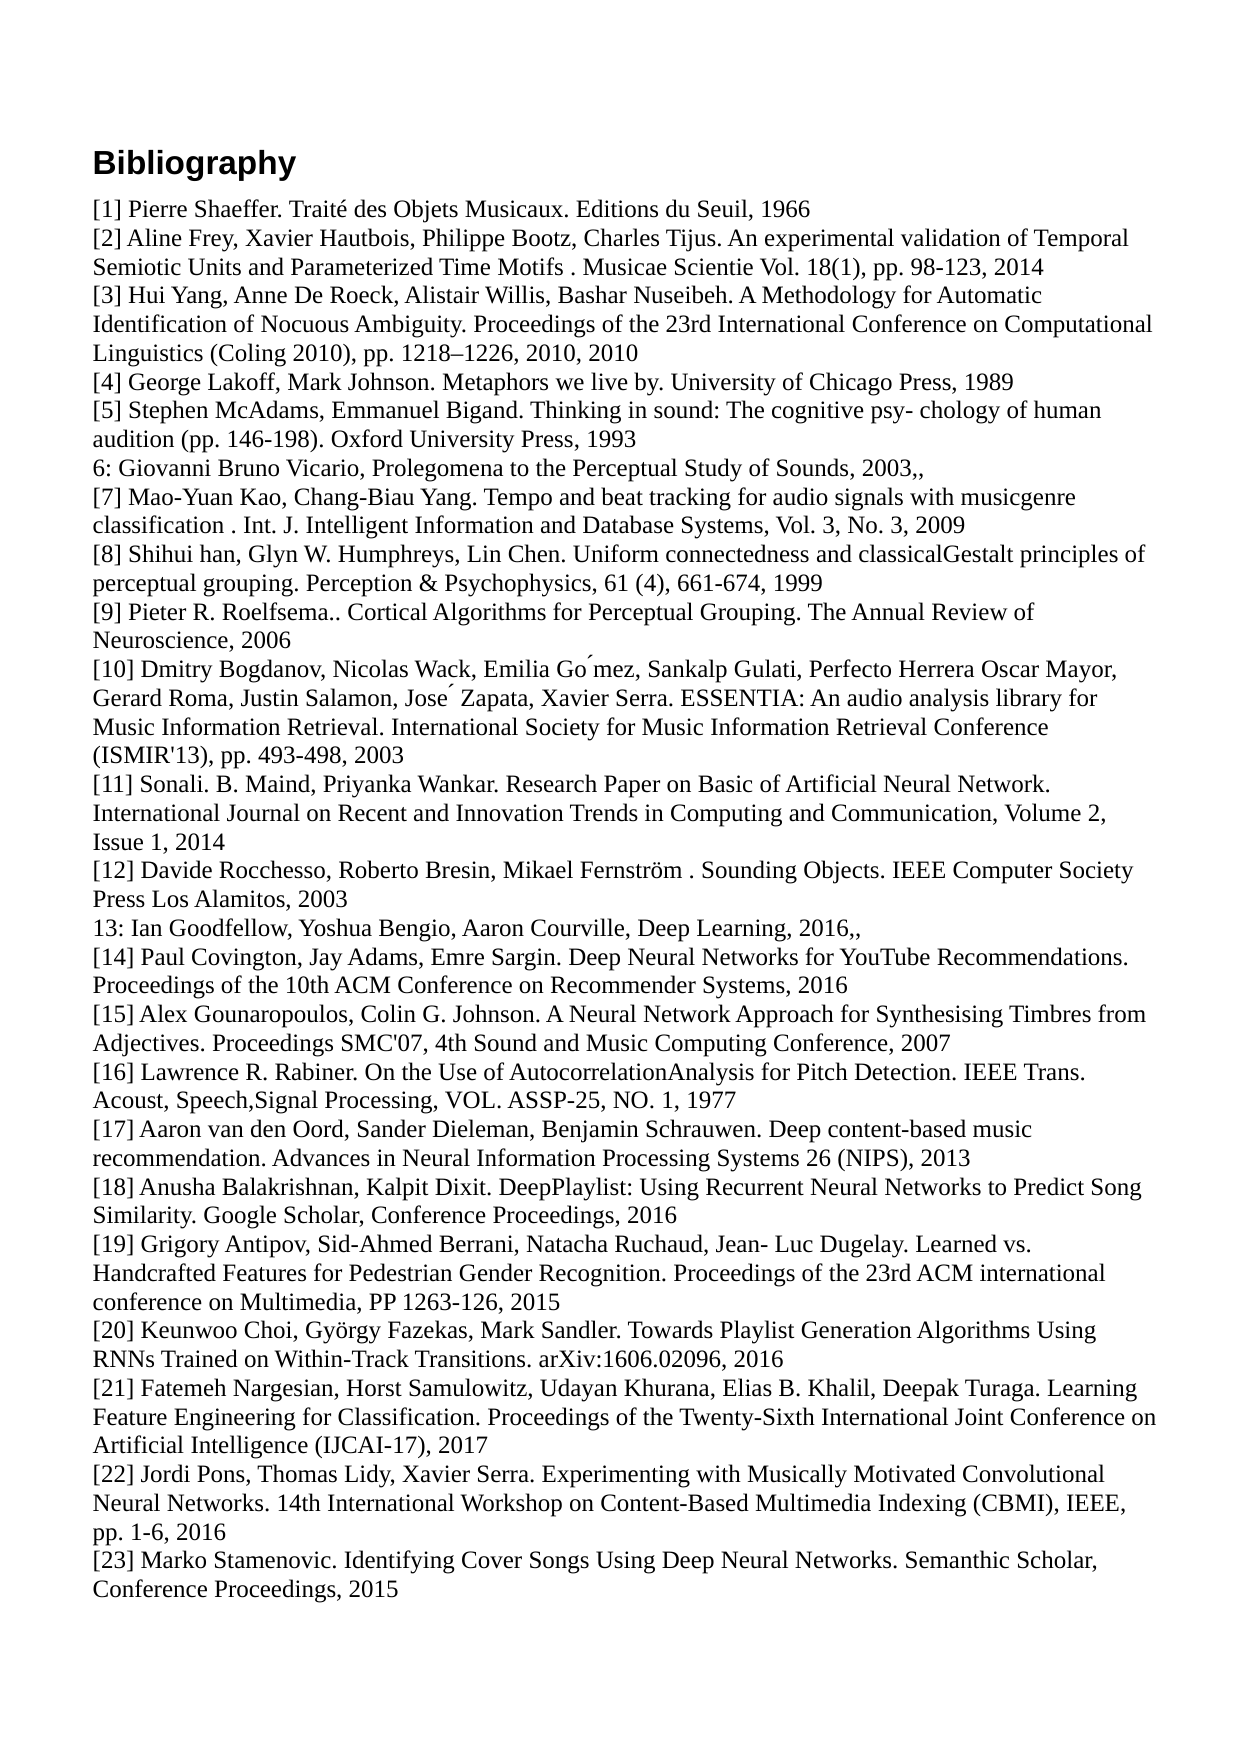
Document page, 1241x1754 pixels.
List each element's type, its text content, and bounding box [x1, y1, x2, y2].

text [4] George Lakoff, Mark Johnson. Metaphors we live by. University of Chicago Press, 1989 [92, 367, 1160, 395]
text [19] Grigory Antipov, Sid-Ahmed Berrani, Natacha Ruchaud, Jean- Luc Dugelay. Learned vs. Handcrafted Features for Pedestrian Gender Recognition. Proceedings of the 23rd ACM international conference on Multimedia, PP 1263-126, 2015 [92, 1229, 1160, 1315]
text [20] Keunwoo Choi, György Fazekas, Mark Sandler. Towards Playlist Generation Algorithms Using RNNs Trained on Within-Track Transitions. arXiv:1606.02096, 2016 [92, 1315, 1160, 1373]
text [14] Paul Covington, Jay Adams, Emre Sargin. Deep Neural Networks for YouTube Recommendations. Proceedings of the 10th ACM Conference on Recommender Systems, 2016 [92, 942, 1160, 999]
text [7] Mao-Yuan Kao, Chang-Biau Yang. Tempo and beat tracking for audio signals with musicgenre classification . Int. J. Intelligent Information and Database Systems, Vol. 3, No. 3, 2009 [92, 482, 1160, 539]
subtitle Bibliography [92, 143, 1160, 182]
text [1] Pierre Shaeffer. Traité des Objets Musicaux. Editions du Seuil, 1966 [92, 194, 1160, 223]
text [5] Stephen McAdams, Emmanuel Bigand. Thinking in sound: The cognitive psy- chology of human audition (pp. 146-198). Oxford University Press, 1993 [92, 395, 1160, 453]
text [3] Hui Yang, Anne De Roeck, Alistair Willis, Bashar Nuseibeh. A Methodology for Automatic Identification of Nocuous Ambiguity. Proceedings of the 23rd International Conference on Computational Linguistics (Coling 2010), pp. 1218–1226, 2010, 2010 [92, 280, 1160, 367]
text [18] Anusha Balakrishnan, Kalpit Dixit. DeepPlaylist: Using Recurrent Neural Networks to Predict Song Similarity. Google Scholar, Conference Proceedings, 2016 [92, 1172, 1160, 1229]
text [16] Lawrence R. Rabiner. On the Use of AutocorrelationAnalysis for Pitch Detection. IEEE Trans. Acoust, Speech,Signal Processing, VOL. ASSP-25, NO. 1, 1977 [92, 1057, 1160, 1114]
text [22] Jordi Pons, Thomas Lidy, Xavier Serra. Experimenting with Musically Motivated Convolutional Neural Networks. 14th International Workshop on Content-Based Multimedia Indexing (CBMI), IEEE, pp. 1-6, 2016 [92, 1459, 1160, 1545]
text [11] Sonali. B. Maind, Priyanka Wankar. Research Paper on Basic of Artificial Neural Network. International Journal on Recent and Innovation Trends in Computing and Communication, Volume 2, Issue 1, 2014 [92, 769, 1160, 855]
text 13: Ian Goodfellow, Yoshua Bengio, Aaron Courville, Deep Learning, 2016,, [92, 913, 1160, 942]
text [23] Marko Stamenovic. Identifying Cover Songs Using Deep Neural Networks. Semanthic Scholar, Conference Proceedings, 2015 [92, 1545, 1160, 1603]
text 6: Giovanni Bruno Vicario, Prolegomena to the Perceptual Study of Sounds, 2003,, [92, 453, 1160, 482]
text [8] Shihui han, Glyn W. Humphreys, Lin Chen. Uniform connectedness and classicalGestalt principles of perceptual grouping. Perception & Psychophysics, 61 (4), 661-674, 1999 [92, 539, 1160, 597]
text [10] Dmitry Bogdanov, Nicolas Wack, Emilia Go ́mez, Sankalp Gulati, Perfecto Herrera Oscar Mayor, Gerard Roma, Justin Salamon, Jose ́ Zapata, Xavier Serra. ESSENTIA: An audio analysis library for Music Information Retrieval. International Society for Music Information Retrieval Conference (ISMIR'13), pp. 493-498, 2003 [92, 654, 1160, 769]
text [15] Alex Gounaropoulos, Colin G. Johnson. A Neural Network Approach for Synthesising Timbres from Adjectives. Proceedings SMC'07, 4th Sound and Music Computing Conference, 2007 [92, 999, 1160, 1057]
text [21] Fatemeh Nargesian, Horst Samulowitz, Udayan Khurana, Elias B. Khalil, Deepak Turaga. Learning Feature Engineering for Classification. Proceedings of the Twenty-Sixth International Joint Conference on Artificial Intelligence (IJCAI-17), 2017 [92, 1373, 1160, 1459]
text [9] Pieter R. Roelfsema.. Cortical Algorithms for Perceptual Grouping. The Annual Review of Neuroscience, 2006 [92, 597, 1160, 654]
text [2] Aline Frey, Xavier Hautbois, Philippe Bootz, Charles Tijus. An experimental validation of Temporal Semiotic Units and Parameterized Time Motifs . Musicae Scientie Vol. 18(1), pp. 98-123, 2014 [92, 223, 1160, 280]
text [17] Aaron van den Oord, Sander Dieleman, Benjamin Schrauwen. Deep content-based music recommendation. Advances in Neural Information Processing Systems 26 (NIPS), 2013 [92, 1114, 1160, 1172]
text [12] Davide Rocchesso, Roberto Bresin, Mikael Fernström . Sounding Objects. IEEE Computer Society Press Los Alamitos, 2003 [92, 855, 1160, 913]
